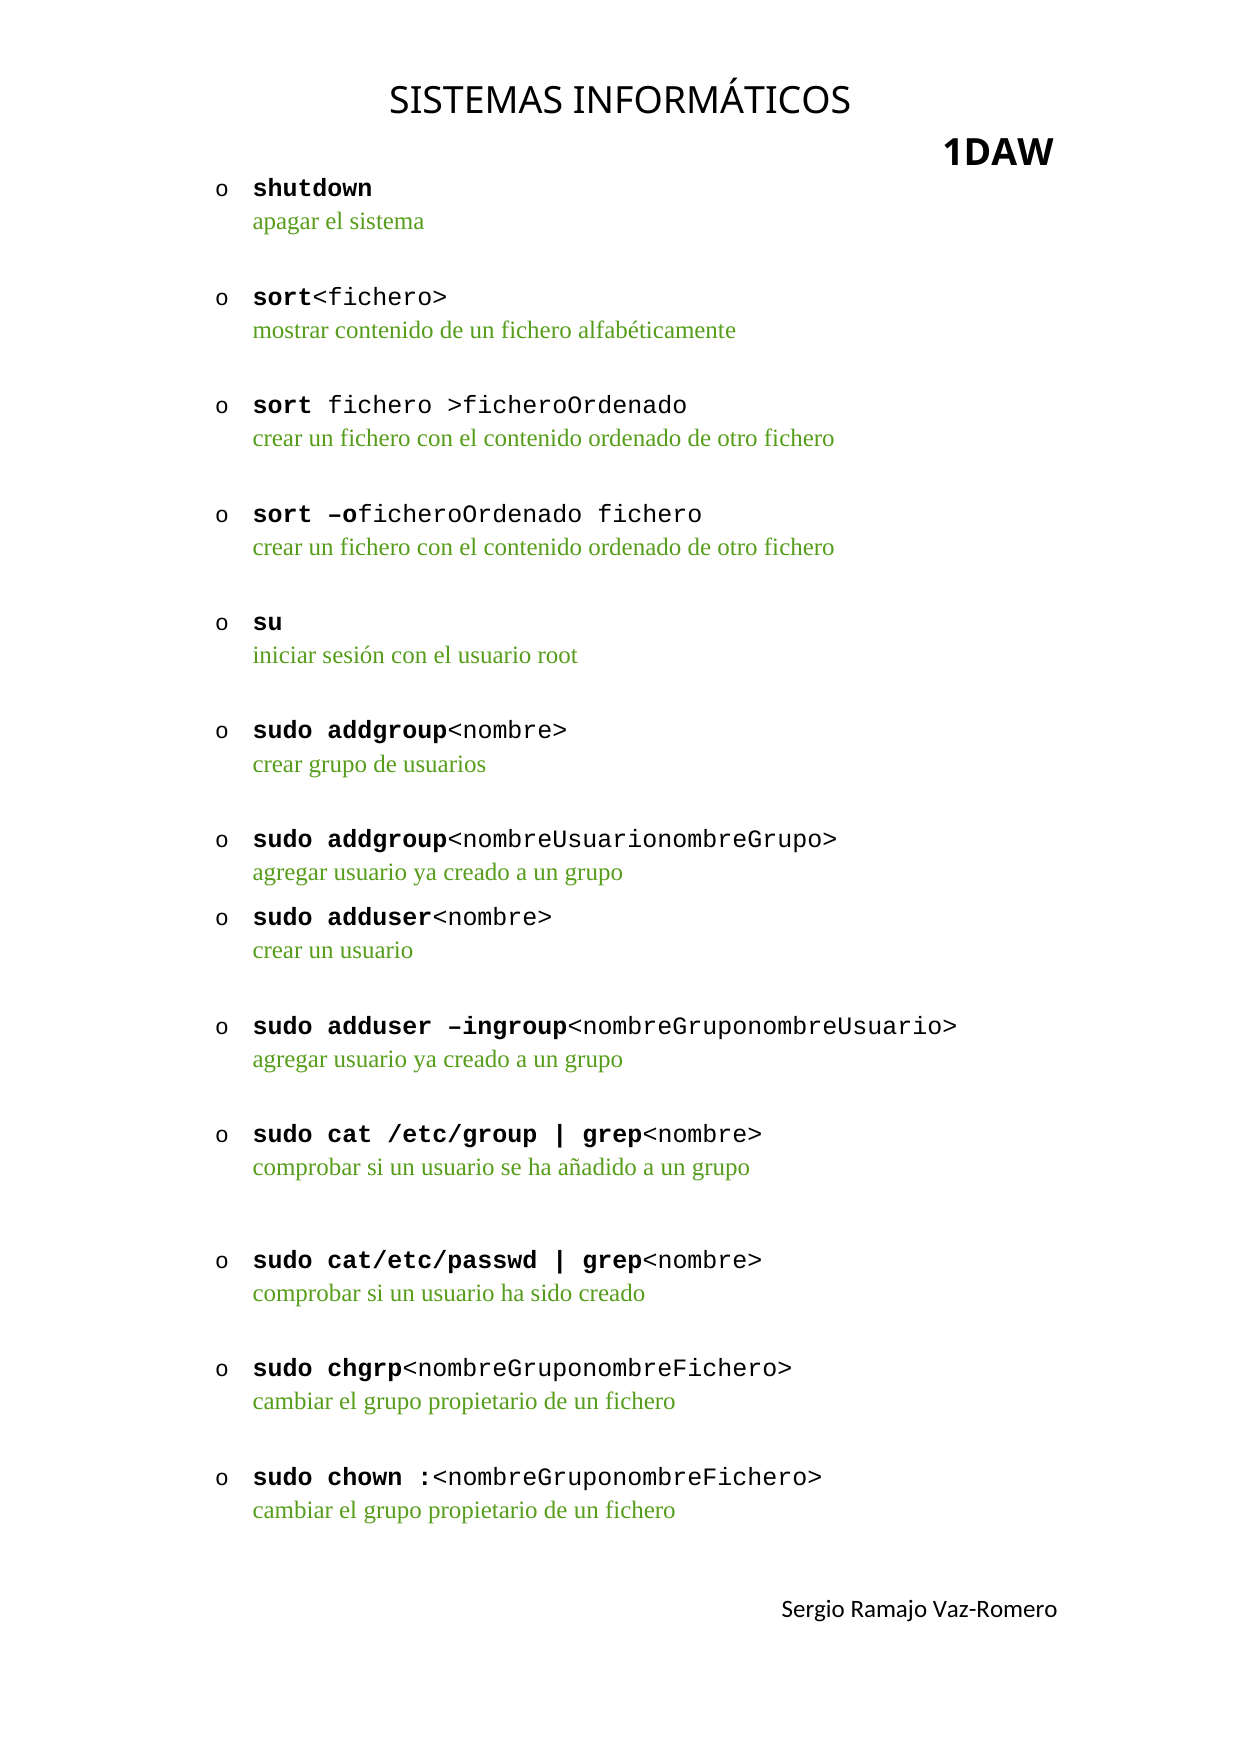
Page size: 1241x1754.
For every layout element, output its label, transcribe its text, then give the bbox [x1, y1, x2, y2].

list sudo cat/etc/passwd | grep<nombre> comprobar si un usuario ha sido creado [215, 1247, 1063, 1337]
list sudo chown :<nombreGruponombreFichero> cambiar el grupo propietario de un fichero [215, 1464, 1063, 1554]
list sort –oficheroOrdenado fichero crear un fichero con el contenido ordenado de otro fichero [215, 501, 1063, 591]
list sudo addgroup<nombreUsuarionombreGrupo> agregar usuario ya creado a un grupo [215, 826, 1063, 886]
list sudo adduser –ingroup<nombreGruponombreUsuario> agregar usuario ya creado a un grupo [215, 1013, 1063, 1103]
list shutdown apagar el sistema [215, 176, 1063, 265]
list sudo cat /etc/group | grep<nombre> comprobar si un usuario se ha añadido a un grupo [215, 1122, 1063, 1181]
list sudo chgrp<nombreGruponombreFichero> cambiar el grupo propietario de un fichero [215, 1356, 1063, 1445]
list sudo addgroup<nombre> crear grupo de usuarios [215, 718, 1063, 808]
list sudo adduser<nombre> crear un usuario [215, 905, 1063, 994]
list sort<fichero> mostrar contenido de un fichero alfabéticamente [215, 284, 1063, 374]
list sort fichero >ficheroOrdenado crear un fichero con el contenido ordenado de otro fichero [215, 393, 1063, 482]
list su iniciar sesión con el usuario root [215, 609, 1063, 699]
